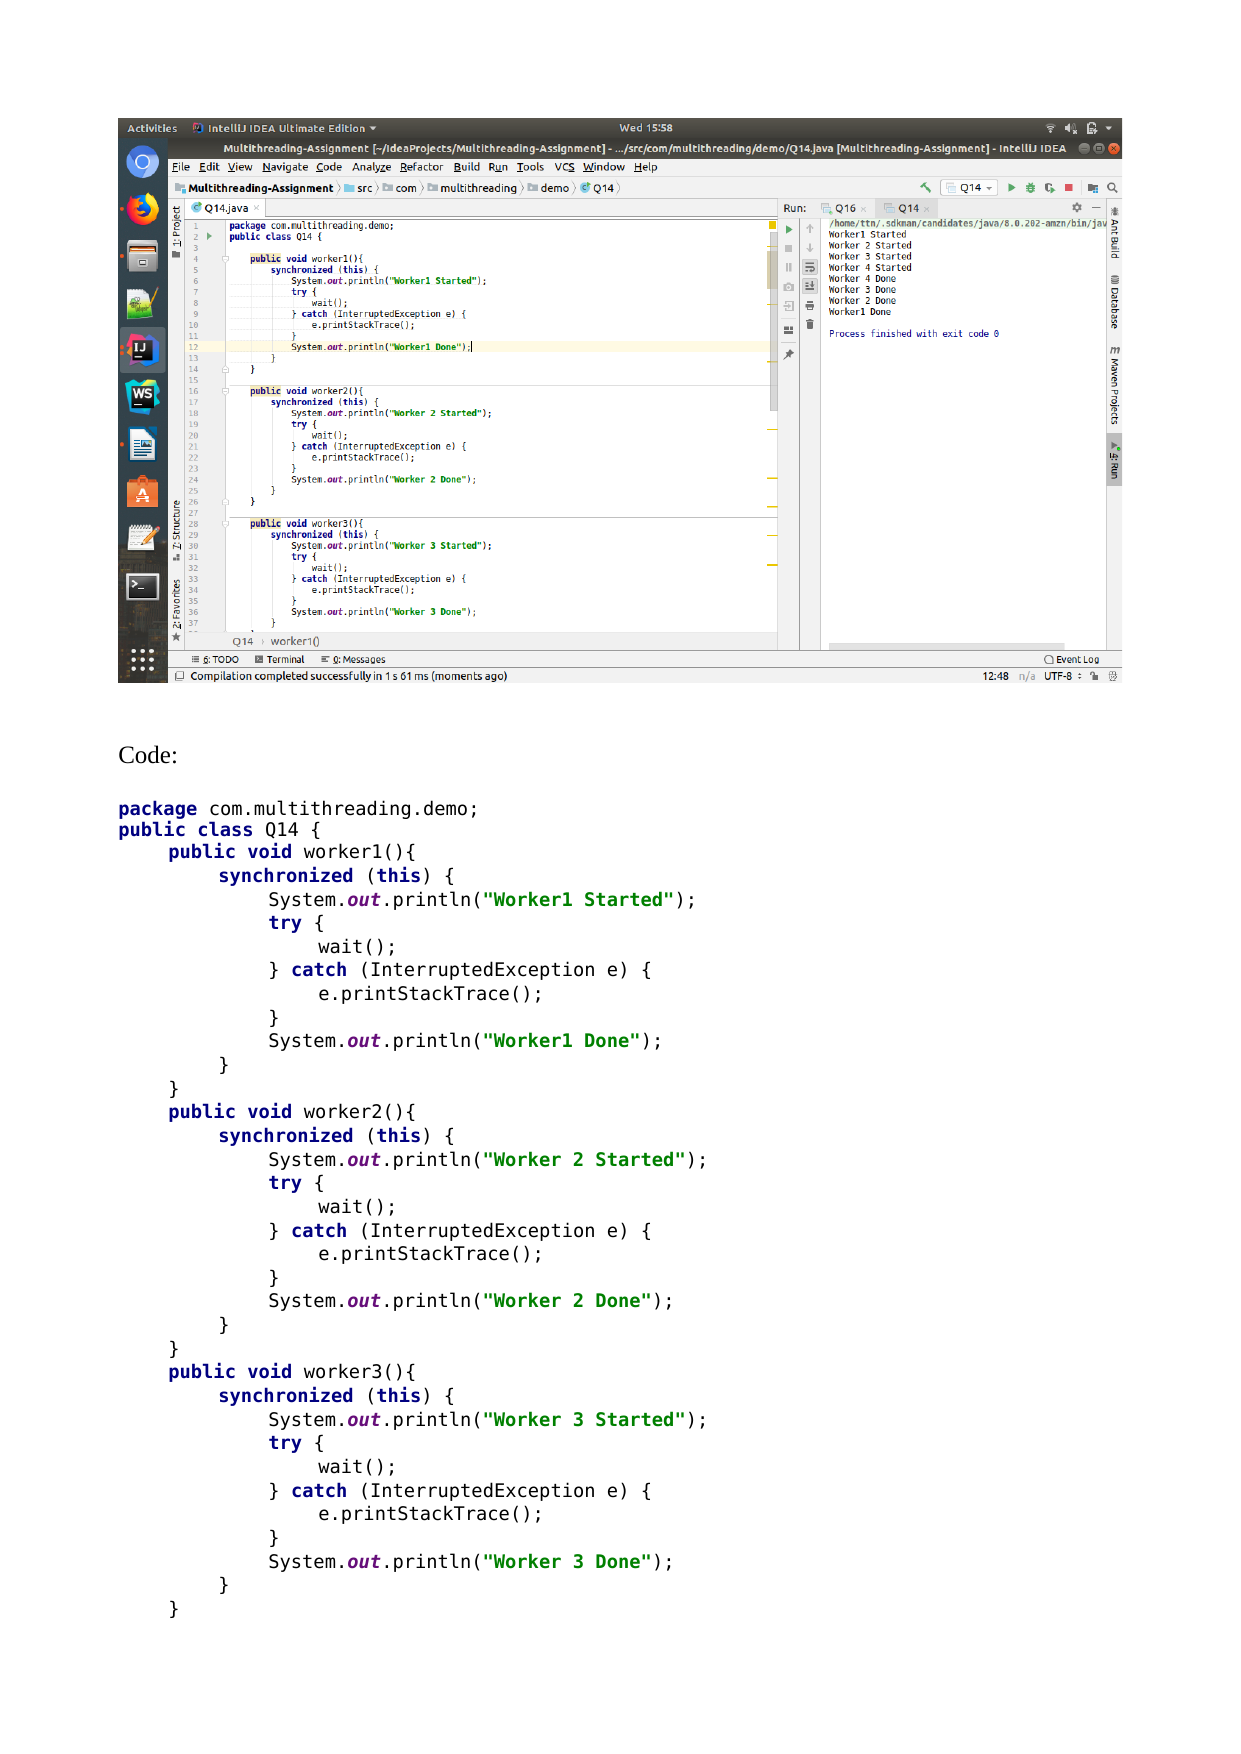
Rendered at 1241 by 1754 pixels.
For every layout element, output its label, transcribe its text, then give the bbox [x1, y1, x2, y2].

text } [118, 1527, 1122, 1551]
text wait(); [118, 936, 1122, 959]
text } catch (InterruptedException e) { [118, 1480, 1122, 1503]
picture [118, 118, 1123, 683]
text } [118, 1314, 1122, 1338]
text e.printStackTrace(); [118, 1243, 1122, 1267]
text System.out.println("Worker 2 Done"); [118, 1291, 1122, 1314]
text synchronized (this) { [118, 865, 1122, 888]
text } [118, 1338, 1122, 1361]
text System.out.println("Worker1 Started"); [118, 888, 1122, 912]
text try { [118, 912, 1122, 936]
text System.out.println("Worker 3 Started"); [118, 1409, 1122, 1432]
text public void worker3(){ [118, 1361, 1122, 1385]
text } [118, 1007, 1122, 1030]
text try { [118, 1432, 1122, 1456]
text Code: [118, 740, 1122, 769]
text public void worker2(){ [118, 1101, 1122, 1125]
text System.out.println("Worker 3 Done"); [118, 1551, 1122, 1574]
text package com.multithreading.demo; [118, 797, 1122, 819]
text public class Q14 { [118, 819, 1122, 841]
text e.printStackTrace(); [118, 1503, 1122, 1527]
text } [118, 1054, 1122, 1078]
text System.out.println("Worker 2 Started"); [118, 1149, 1122, 1172]
text System.out.println("Worker1 Done"); [118, 1030, 1122, 1054]
text wait(); [118, 1456, 1122, 1480]
text synchronized (this) { [118, 1385, 1122, 1409]
text synchronized (this) { [118, 1125, 1122, 1149]
text } [118, 1267, 1122, 1291]
text } catch (InterruptedException e) { [118, 959, 1122, 983]
text e.printStackTrace(); [118, 983, 1122, 1007]
text } [118, 1078, 1122, 1101]
text try { [118, 1172, 1122, 1196]
text } [118, 1598, 1122, 1622]
text public void worker1(){ [118, 841, 1122, 865]
text wait(); [118, 1196, 1122, 1219]
text } [118, 1574, 1122, 1598]
text } catch (InterruptedException e) { [118, 1219, 1122, 1243]
